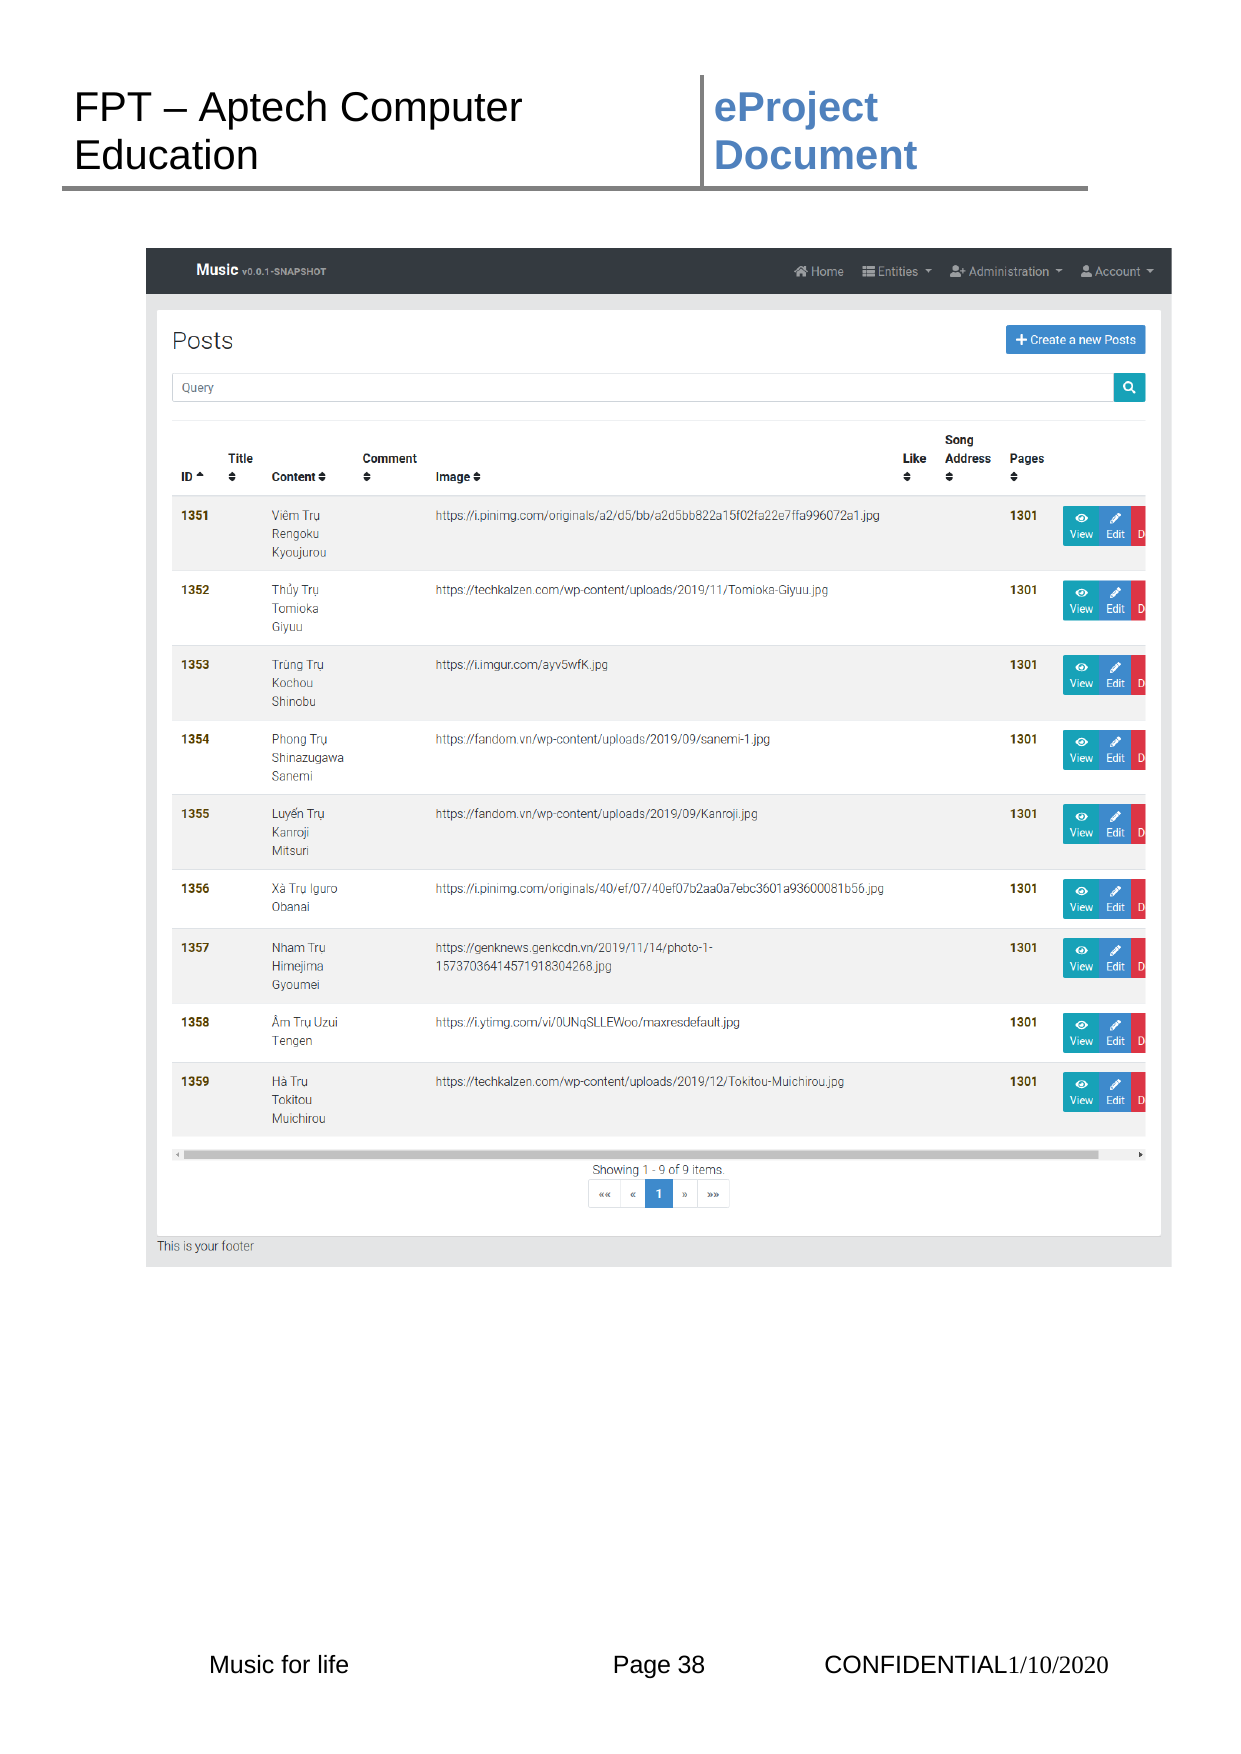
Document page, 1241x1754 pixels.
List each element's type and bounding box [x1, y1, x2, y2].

picture [146, 248, 1172, 1267]
